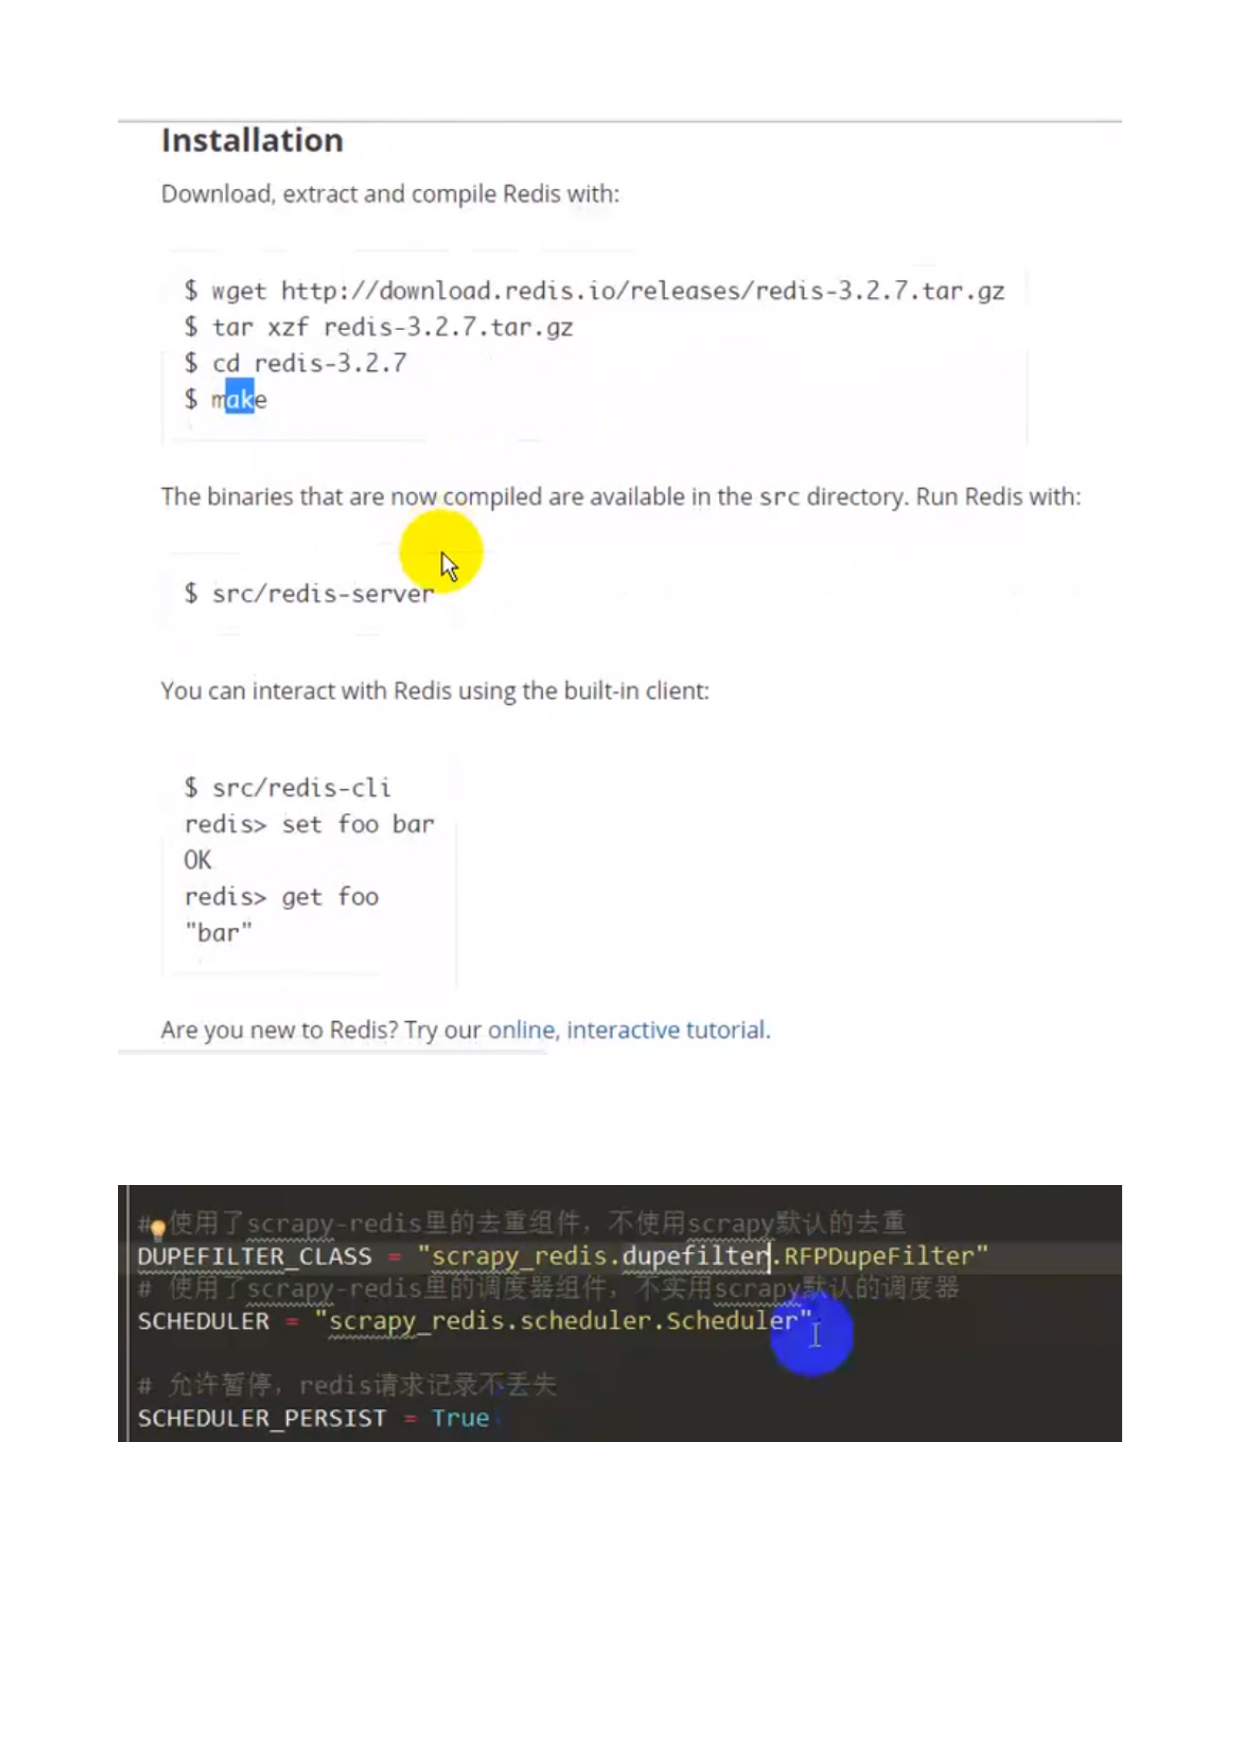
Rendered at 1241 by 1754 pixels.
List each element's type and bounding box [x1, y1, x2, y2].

picture [118, 118, 1123, 1055]
picture [118, 1185, 1123, 1442]
